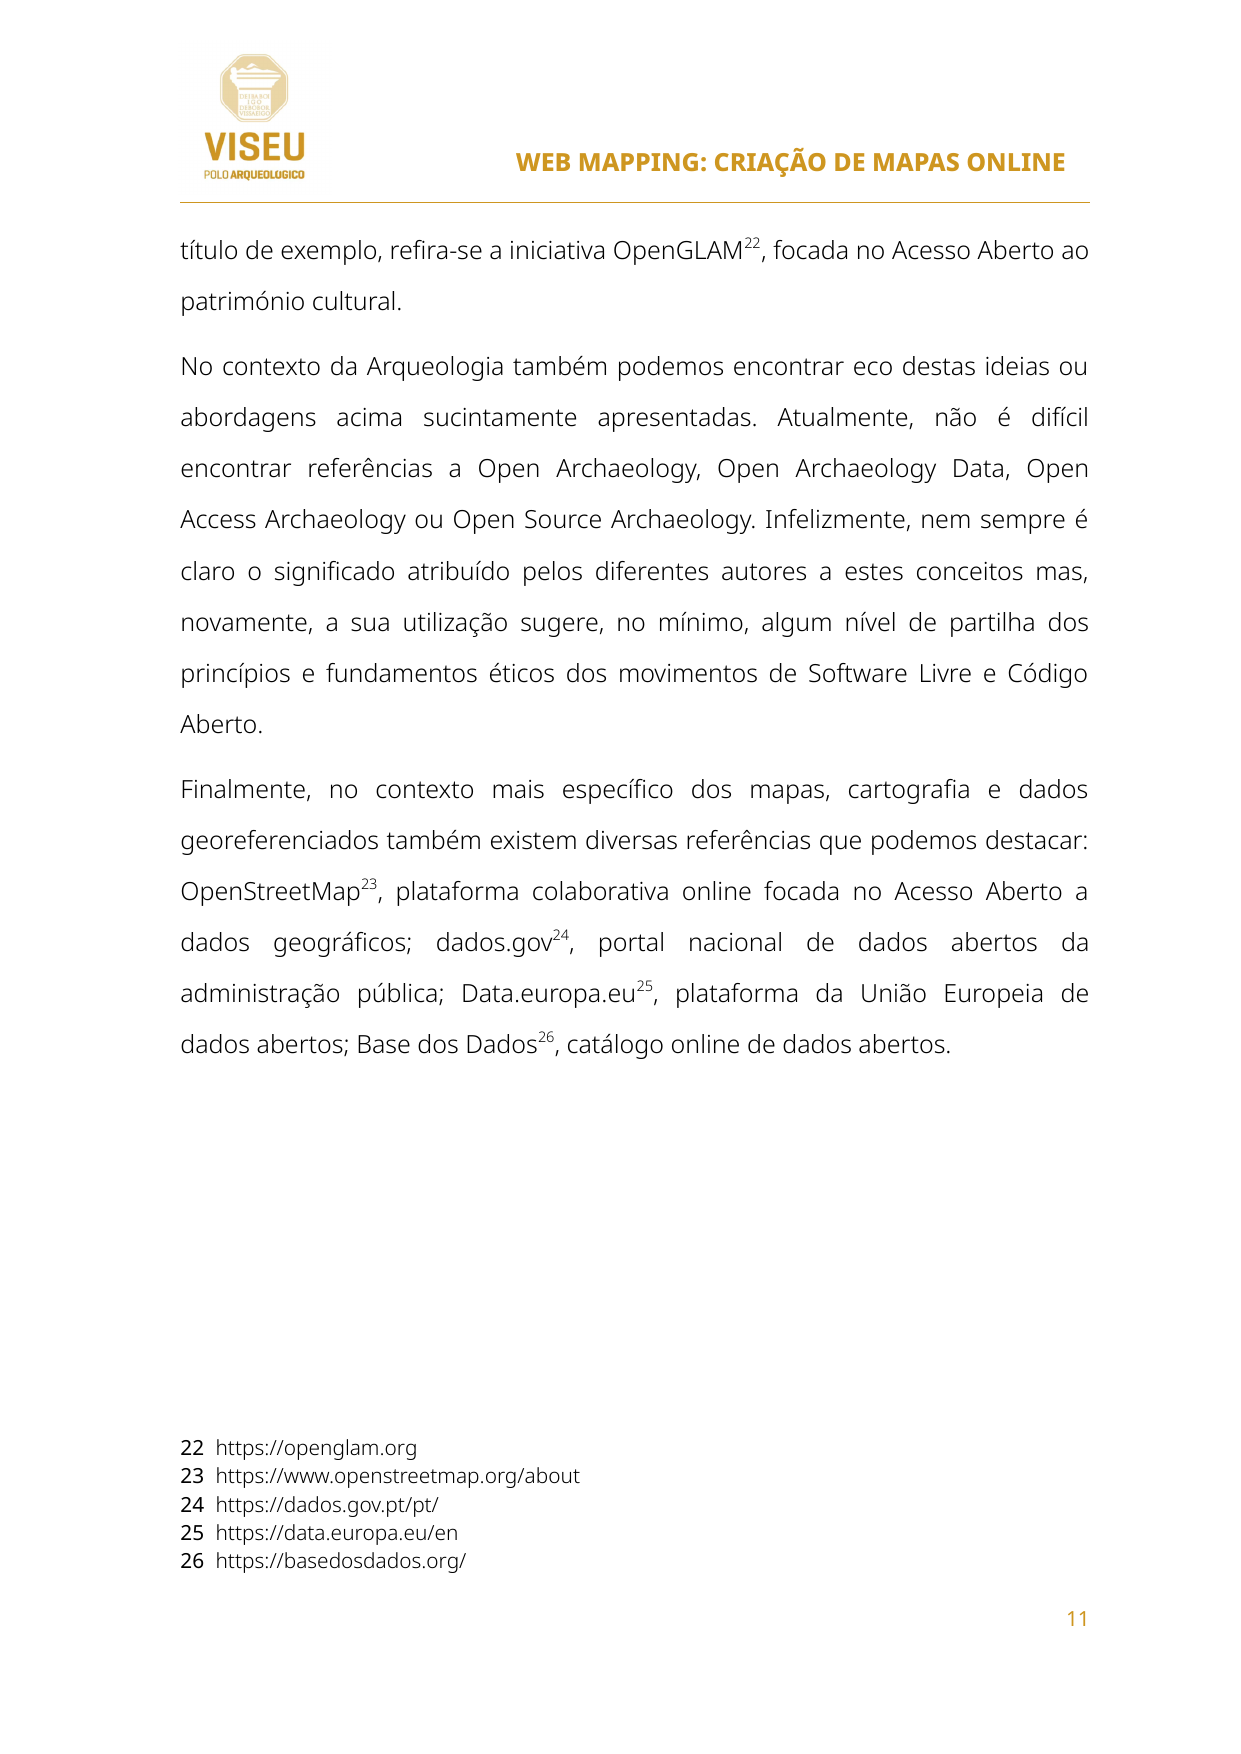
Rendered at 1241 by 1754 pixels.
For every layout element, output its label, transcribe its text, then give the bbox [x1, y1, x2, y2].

text https://dados.gov.pt/pt/ [180, 1490, 1090, 1518]
text https://www.openstreetmap.org/about [180, 1461, 1090, 1490]
text https://data.europa.eu/en [180, 1518, 1090, 1547]
text https://basedosdados.org/ [180, 1547, 1090, 1575]
text título de exemplo, refira-se a iniciativa OpenGLAM, focada no Acesso Aberto ao património cultural. [180, 232, 1090, 317]
text No contexto da Arqueologia também podemos encontrar eco destas ideias ou abordagens acima sucintamente apresentadas. Atualmente, não é difícil encontrar referências a Open Archaeology, Open Archaeology Data, Open Access Archaeology ou Open Source Archaeology. Infelizmente, nem sempre é claro o significado atribuído pelos diferentes autores a estes conceitos mas, novamente, a sua utilização sugere, no mínimo, algum nível de partilha dos princípios e fundamentos éticos dos movimentos de Software Livre e Código Aberto. [180, 349, 1090, 740]
text https://openglam.org [180, 1433, 1090, 1461]
text Finalmente, no contexto mais específico dos mapas, cartografia e dados georeferenciados também existem diversas referências que podemos destacar: OpenStreetMap, plataforma colaborativa online focada no Acesso Aberto a dados geográficos; dados.gov, portal nacional de dados abertos da administração pública; Data.europa.eu, plataforma da União Europeia de dados abertos; Base dos Dados, catálogo online de dados abertos. [180, 772, 1090, 1061]
